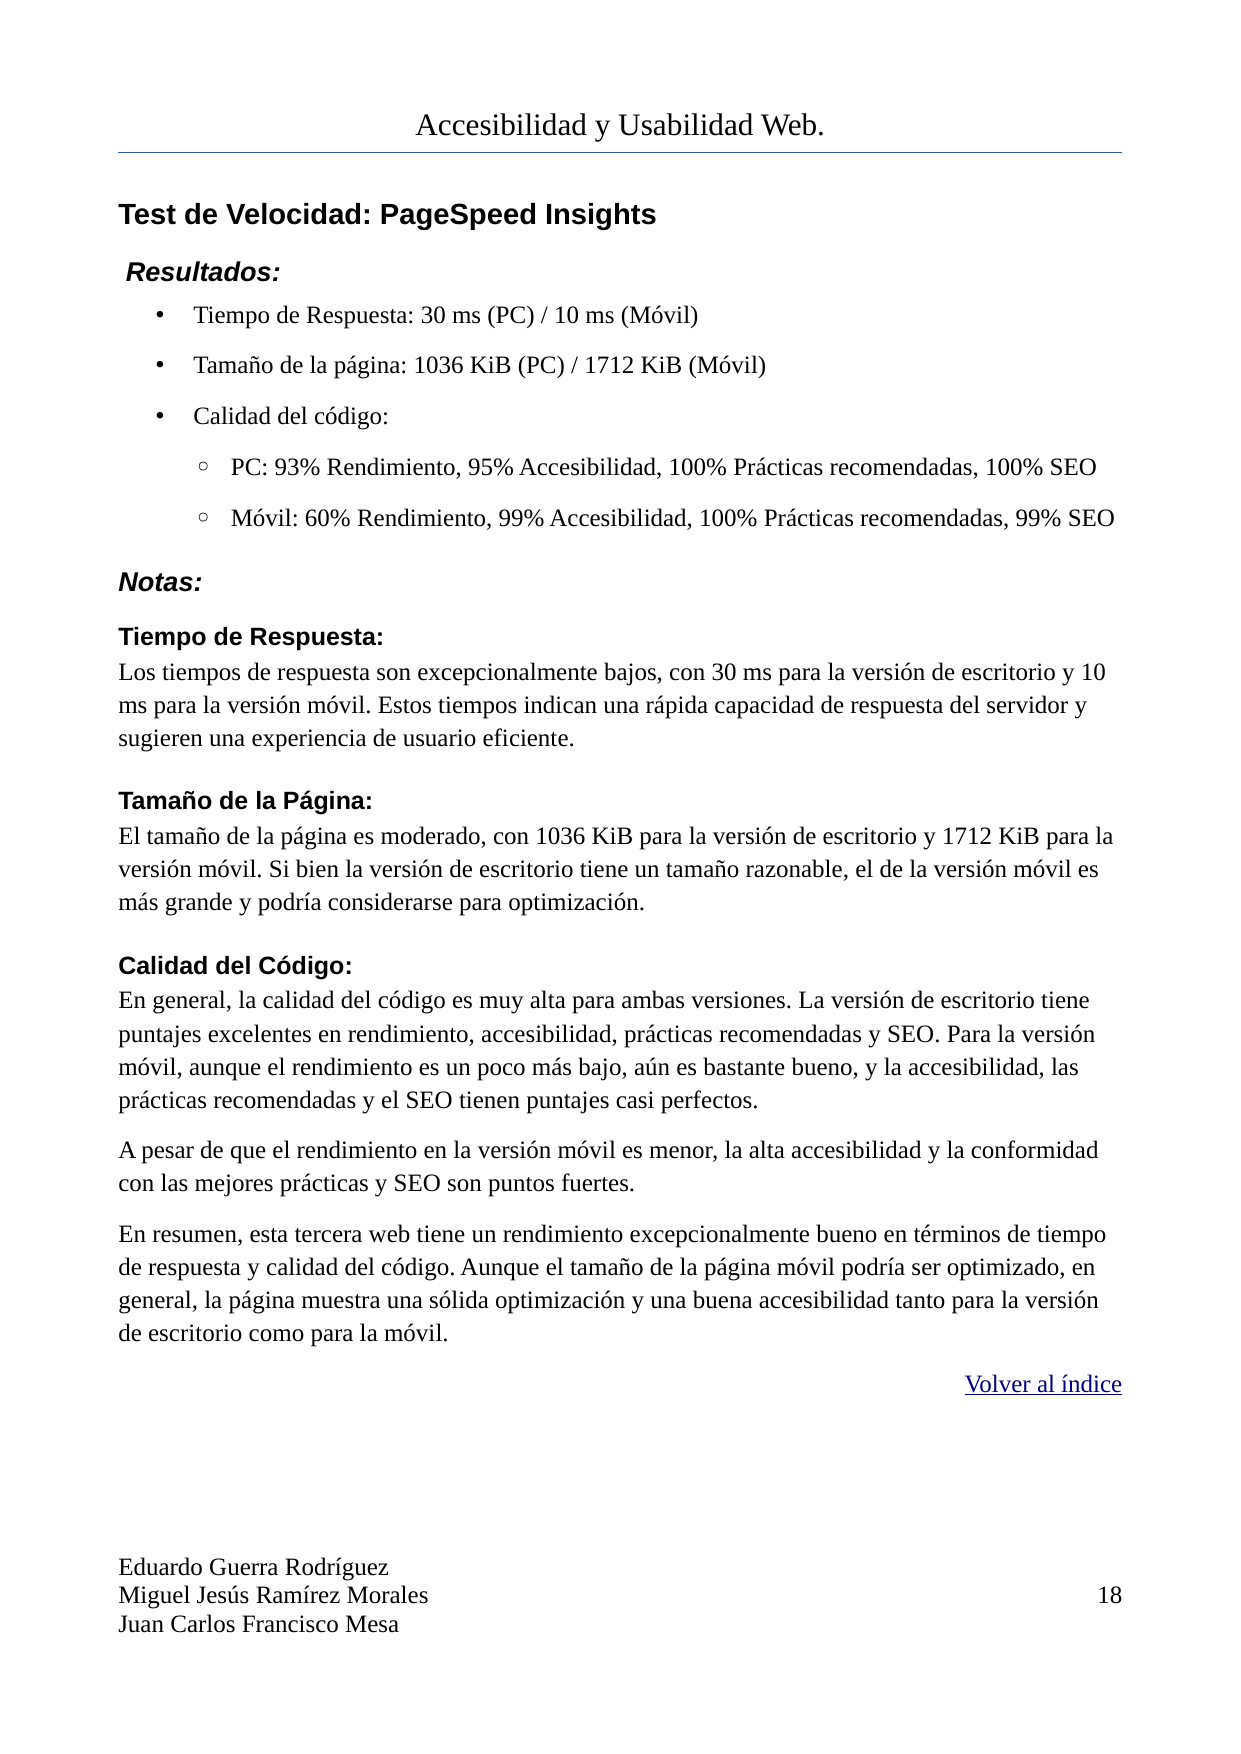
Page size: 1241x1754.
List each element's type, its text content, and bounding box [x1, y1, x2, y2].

subtitle Tamaño de la Página: [118, 786, 1122, 815]
text Volver al índice [118, 1369, 1122, 1398]
subtitle Resultados: [118, 256, 1122, 287]
list Calidad del código: [156, 401, 1122, 430]
subtitle Tiempo de Respuesta: [118, 622, 1122, 651]
text A pesar de que el rendimiento en la versión móvil es menor, la alta accesibilidad y la conformidad con las mejores prácticas y SEO son puntos fuertes. [118, 1135, 1122, 1197]
subtitle Test de Velocidad: PageSpeed Insights [118, 197, 1122, 231]
text El tamaño de la página es moderado, con 1036 KiB para la versión de escritorio y 1712 KiB para la versión móvil. Si bien la versión de escritorio tiene un tamaño razonable, el de la versión móvil es más grande y podría considerarse para optimización. [118, 821, 1122, 916]
list Móvil: 60% Rendimiento, 99% Accesibilidad, 100% Prácticas recomendadas, 99% SEO [193, 503, 1122, 531]
text Los tiempos de respuesta son excepcionalmente bajos, con 30 ms para la versión de escritorio y 10 ms para la versión móvil. Estos tiempos indican una rápida capacidad de respuesta del servidor y sugieren una experiencia de usuario eficiente. [118, 657, 1122, 752]
list Tamaño de la página: 1036 KiB (PC) / 1712 KiB (Móvil) [156, 350, 1122, 379]
text En resumen, esta tercera web tiene un rendimiento excepcionalmente bueno en términos de tiempo de respuesta y calidad del código. Aunque el tamaño de la página móvil podría ser optimizado, en general, la página muestra una sólida optimización y una buena accesibilidad tanto para la versión de escritorio como para la móvil. [118, 1219, 1122, 1347]
text En general, la calidad del código es muy alta para ambas versiones. La versión de escritorio tiene puntajes excelentes en rendimiento, accesibilidad, prácticas recomendadas y SEO. Para la versión móvil, aunque el rendimiento es un poco más bajo, aún es bastante bueno, y la accesibilidad, las prácticas recomendadas y el SEO tienen puntajes casi perfectos. [118, 986, 1122, 1113]
subtitle Calidad del Código: [118, 951, 1122, 979]
subtitle Notas: [118, 566, 1122, 597]
list PC: 93% Rendimiento, 95% Accesibilidad, 100% Prácticas recomendadas, 100% SEO [193, 452, 1122, 481]
list Tiempo de Respuesta: 30 ms (PC) / 10 ms (Móvil) [156, 300, 1122, 328]
